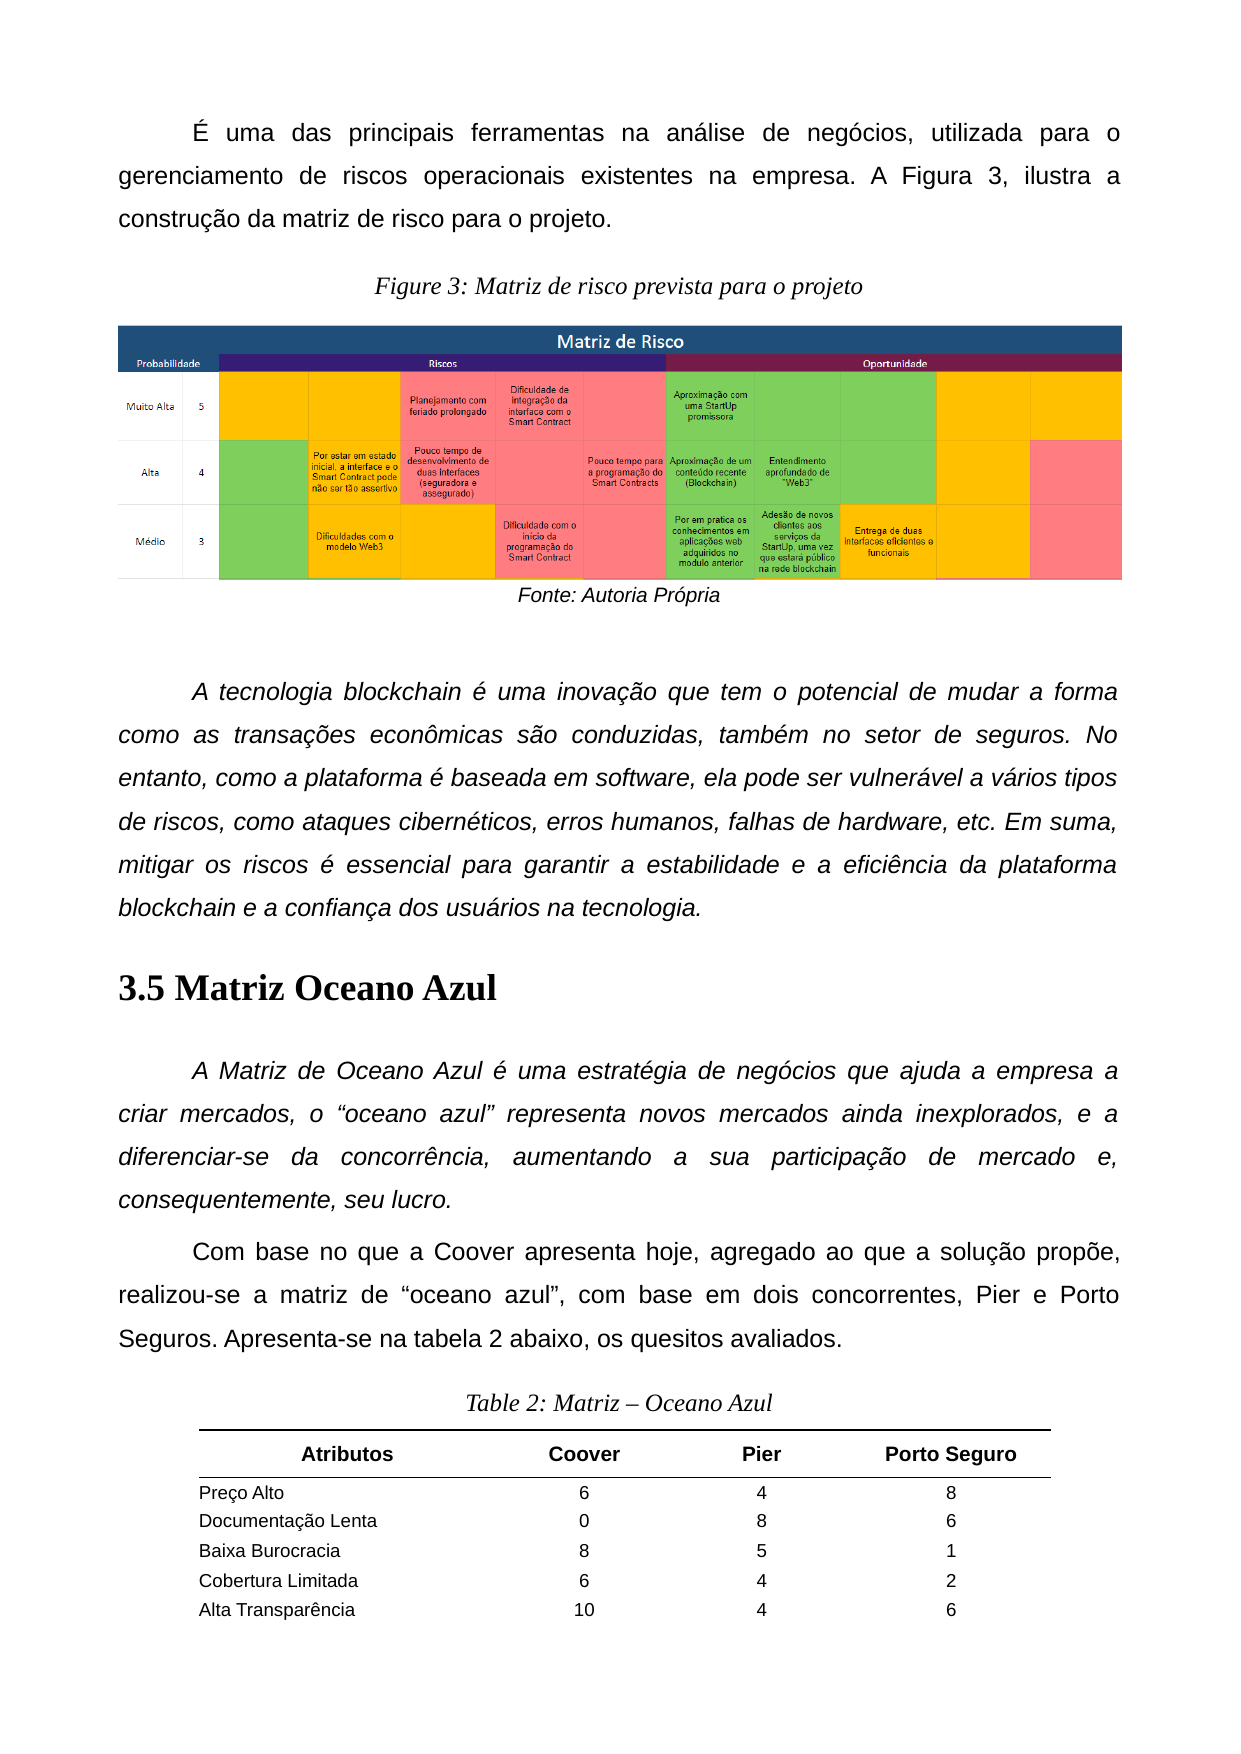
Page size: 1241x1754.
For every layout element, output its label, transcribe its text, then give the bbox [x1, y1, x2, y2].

table_cell Documentação Lenta [199, 1506, 496, 1536]
table_cell 2 [851, 1566, 1051, 1595]
text É uma das principais ferramentas na análise de negócios, utilizada para o gerenciamento de riscos operacionais existentes na empresa. A Figura 3, ilustra a construção da matriz de risco para o projeto. [118, 118, 1122, 233]
text [118, 300, 1122, 325]
table_cell 4 [673, 1566, 851, 1595]
text A Matriz de Oceano Azul é uma estratégia de negócios que ajuda a empresa a criar mercados, o “oceano azul” representa novos mercados ainda inexplorados, e a diferenciar-se da concorrência, aumentando a sua participação de mercado e, consequentemente, seu lucro. [118, 1056, 1122, 1214]
table_header Atributos [199, 1431, 496, 1477]
text Table 2: Matriz – Oceano Azul [118, 1388, 1122, 1417]
table_cell 0 [496, 1506, 673, 1536]
table_cell 10 [496, 1595, 673, 1625]
table_header Pier [673, 1431, 851, 1477]
table_header Coover [496, 1431, 673, 1477]
table_cell Baixa Burocracia [199, 1536, 496, 1566]
subtitle 3.5 Matriz Oceano Azul [118, 965, 1122, 1008]
table_cell 6 [851, 1506, 1051, 1536]
table_cell 8 [851, 1478, 1051, 1506]
table_cell 4 [673, 1478, 851, 1506]
text Fonte: Autoria Própria [118, 580, 1122, 607]
table_cell 6 [496, 1478, 673, 1506]
table_cell 1 [851, 1536, 1051, 1566]
table_cell Preço Alto [199, 1478, 496, 1506]
text Com base no que a Coover apresenta hoje, agregado ao que a solução propõe, realizou-se a matriz de “oceano azul”, com base em dois concorrentes, Pier e Porto Seguros. Apresenta-se na tabela 2 abaixo, os quesitos avaliados. [118, 1237, 1122, 1352]
text A tecnologia blockchain é uma inovação que tem o potencial de mudar a forma como as transações econômicas são conduzidas, também no setor de seguros. No entanto, como a plataforma é baseada em software, ela pode ser vulnerável a vários tipos de riscos, como ataques cibernéticos, erros humanos, falhas de hardware, etc. Em suma, mitigar os riscos é essencial para garantir a estabilidade e a eficiência da plataforma blockchain e a confiança dos usuários na tecnologia. [118, 677, 1122, 922]
table_cell 8 [496, 1536, 673, 1566]
table_cell 6 [496, 1566, 673, 1595]
table_cell 6 [851, 1595, 1051, 1625]
table_header Porto Seguro [851, 1431, 1051, 1477]
text [118, 256, 1122, 271]
table_cell Alta Transparência [199, 1595, 496, 1625]
text Figure 3: Matriz de risco prevista para o projeto [118, 271, 1122, 300]
table_cell Cobertura Limitada [199, 1566, 496, 1595]
table_cell 5 [673, 1536, 851, 1566]
table_cell 4 [673, 1595, 851, 1625]
table_cell 8 [673, 1506, 851, 1536]
